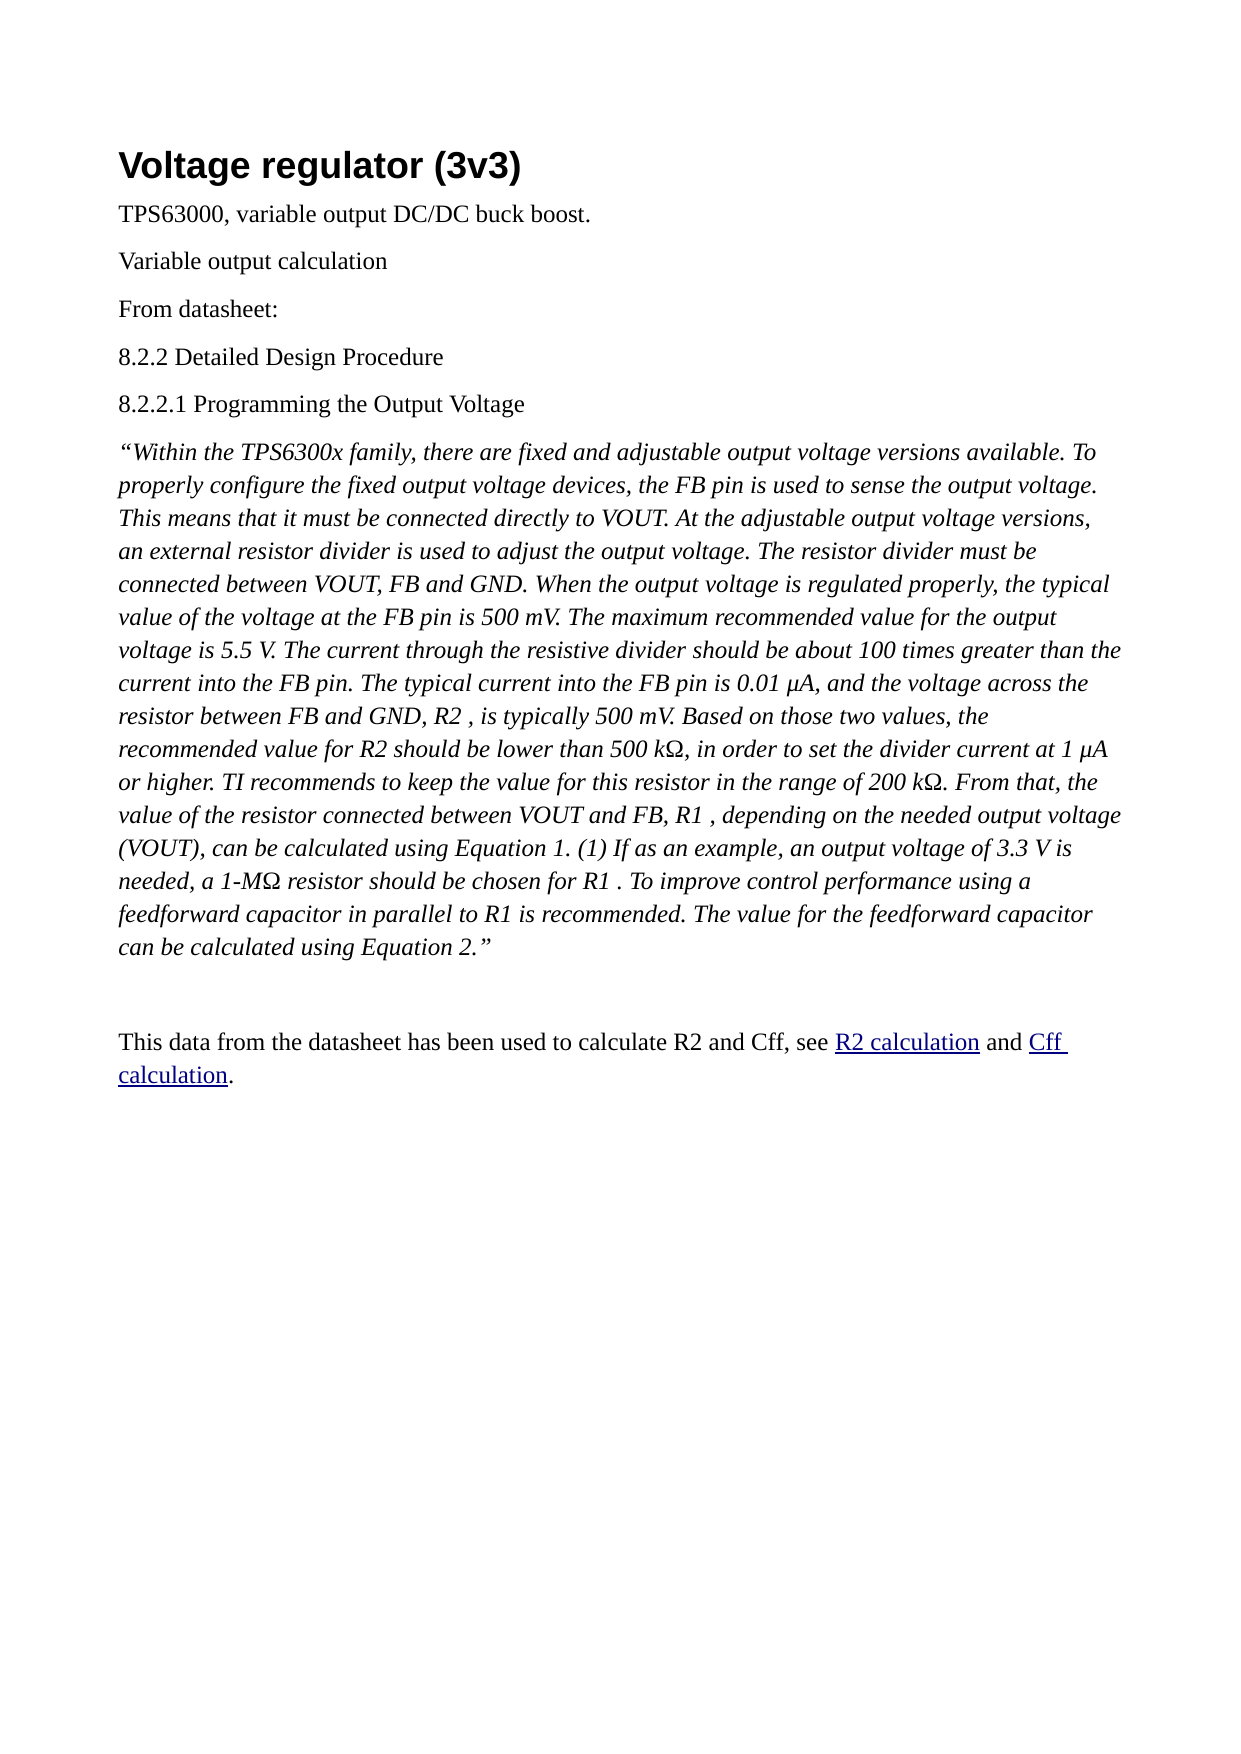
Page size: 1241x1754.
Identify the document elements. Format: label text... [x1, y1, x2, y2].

text TPS63000, variable output DC/DC buck boost. [118, 199, 1122, 227]
text 8.2.2 Detailed Design Procedure [118, 342, 1122, 370]
text From datasheet: [118, 294, 1122, 323]
subtitle Voltage regulator (3v3) [118, 143, 1122, 186]
text “Within the TPS6300x family, there are fixed and adjustable output voltage versions available. To properly configure the fixed output voltage devices, the FB pin is used to sense the output voltage. This means that it must be connected directly to VOUT. At the adjustable output voltage versions, an external resistor divider is used to adjust the output voltage. The resistor divider must be connected between VOUT, FB and GND. When the output voltage is regulated properly, the typical value of the voltage at the FB pin is 500 mV. The maximum recommended value for the output voltage is 5.5 V. The current through the resistive divider should be about 100 times greater than the current into the FB pin. The typical current into the FB pin is 0.01 μA, and the voltage across the resistor between FB and GND, R2 , is typically 500 mV. Based on those two values, the recommended value for R2 should be lower than 500 kΩ, in order to set the divider current at 1 μA or higher. TI recommends to keep the value for this resistor in the range of 200 kΩ. From that, the value of the resistor connected between VOUT and FB, R1 , depending on the needed output voltage (VOUT), can be calculated using Equation 1. (1) If as an example, an output voltage of 3.3 V is needed, a 1-MΩ resistor should be chosen for R1 . To improve control performance using a feedforward capacitor in parallel to R1 is recommended. The value for the feedforward capacitor can be calculated using Equation 2.” [118, 437, 1122, 961]
text 8.2.2.1 Programming the Output Voltage [118, 389, 1122, 418]
text Variable output calculation [118, 246, 1122, 275]
text This data from the datasheet has been used to calculate R2 and Cff, see R2 calculation and Cff calculation. [118, 1027, 1122, 1089]
